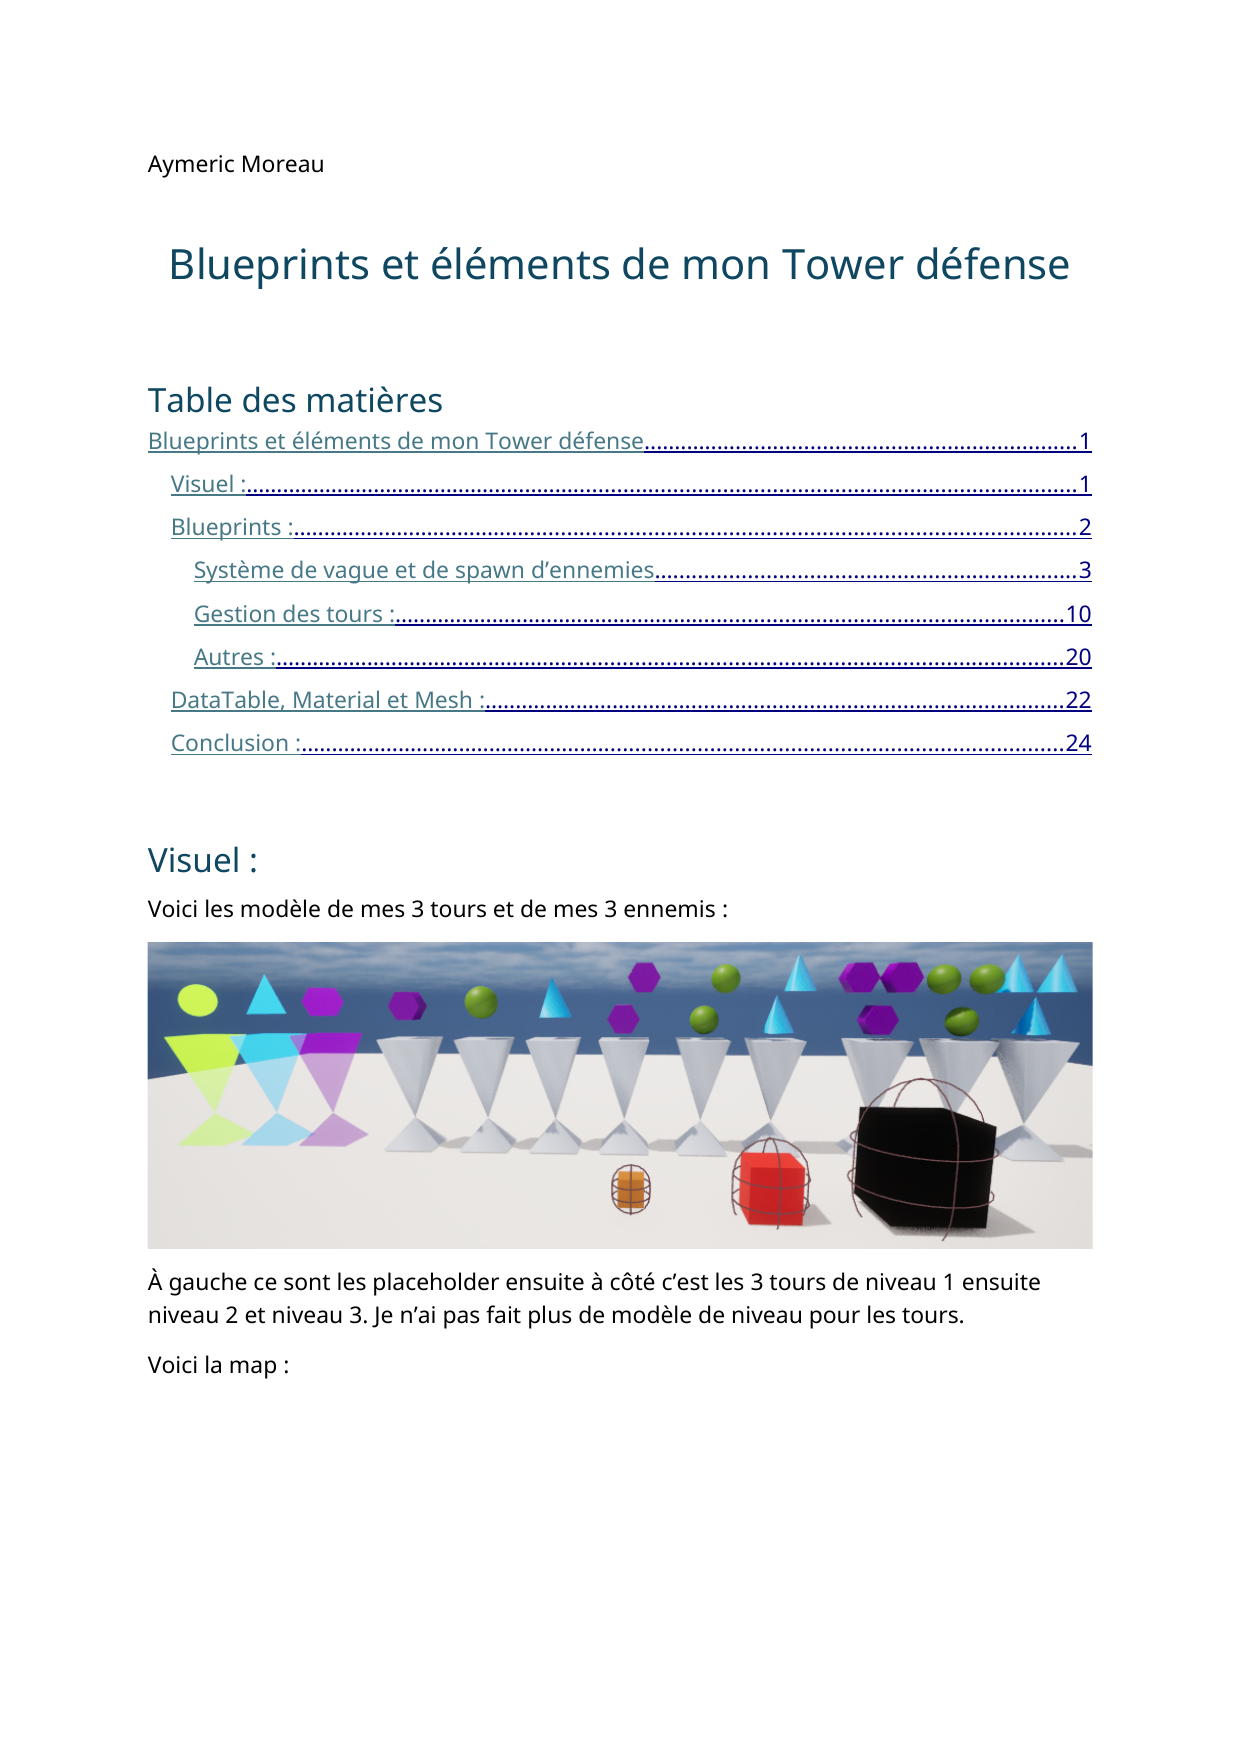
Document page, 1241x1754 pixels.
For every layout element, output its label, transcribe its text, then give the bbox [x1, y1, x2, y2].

text Blueprints et éléments de mon Tower défense 1 [148, 424, 1093, 456]
text Visuel : 1 [171, 468, 1093, 499]
text Conclusion : 24 [171, 727, 1093, 758]
text Aymeric Moreau [148, 148, 1093, 179]
subtitle Blueprints et éléments de mon Tower défense [148, 234, 1093, 291]
text Gestion des tours : 10 [193, 597, 1093, 629]
text Autres : 20 [193, 641, 1093, 672]
subtitle Visuel : [148, 837, 1093, 882]
text Table des matières [148, 377, 1093, 422]
text Voici les modèle de mes 3 tours et de mes 3 ennemis : [148, 892, 1093, 924]
text Blueprints : 2 [171, 511, 1093, 542]
text DataTable, Material et Mesh : 22 [171, 684, 1093, 715]
text À gauche ce sont les placeholder ensuite à côté c’est les 3 tours de niveau 1 ensuite niveau 2 et niveau 3. Je n’ai pas fait plus de modèle de niveau pour les tours. [148, 1266, 1093, 1330]
text Système de vague et de spawn d’ennemies 3 [193, 554, 1093, 586]
text Voici la map : [148, 1349, 1093, 1380]
